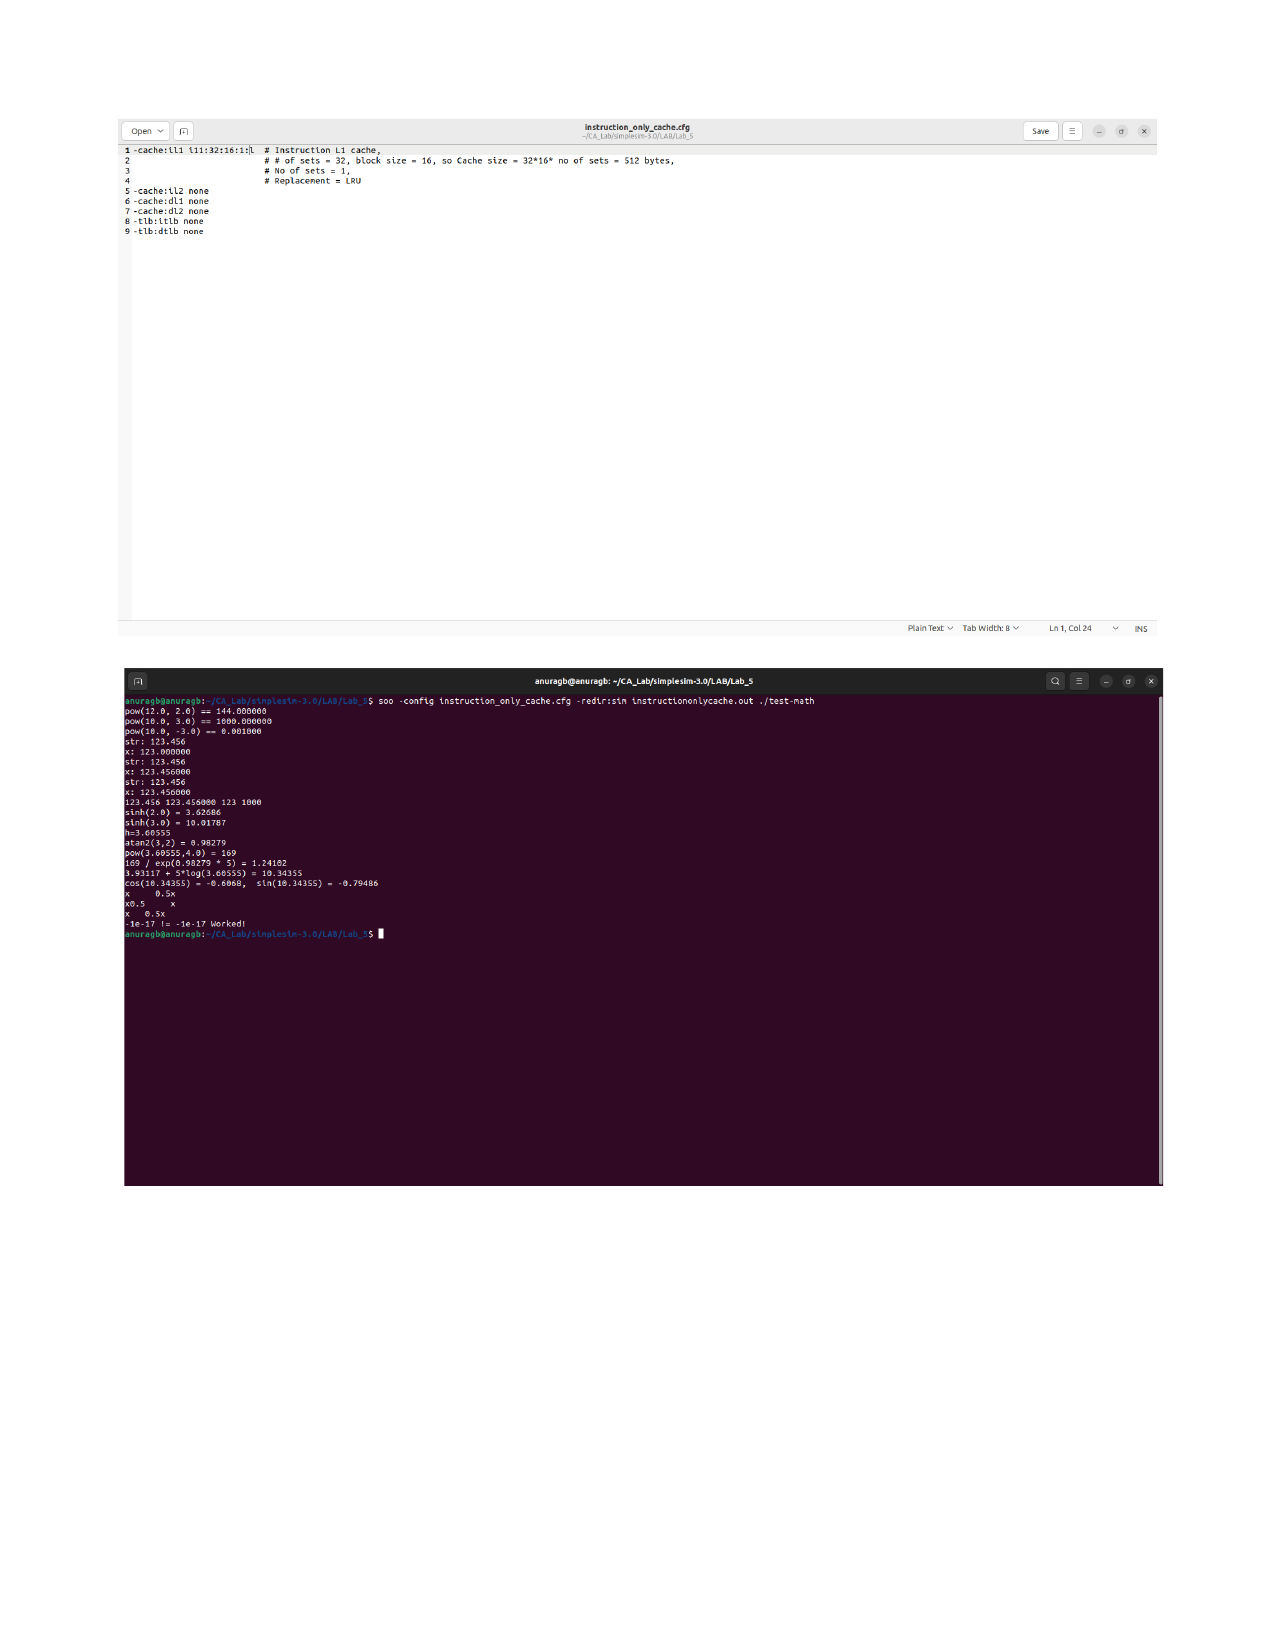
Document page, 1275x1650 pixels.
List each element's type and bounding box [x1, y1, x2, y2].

picture [118, 118, 1157, 636]
picture [124, 668, 1164, 1186]
